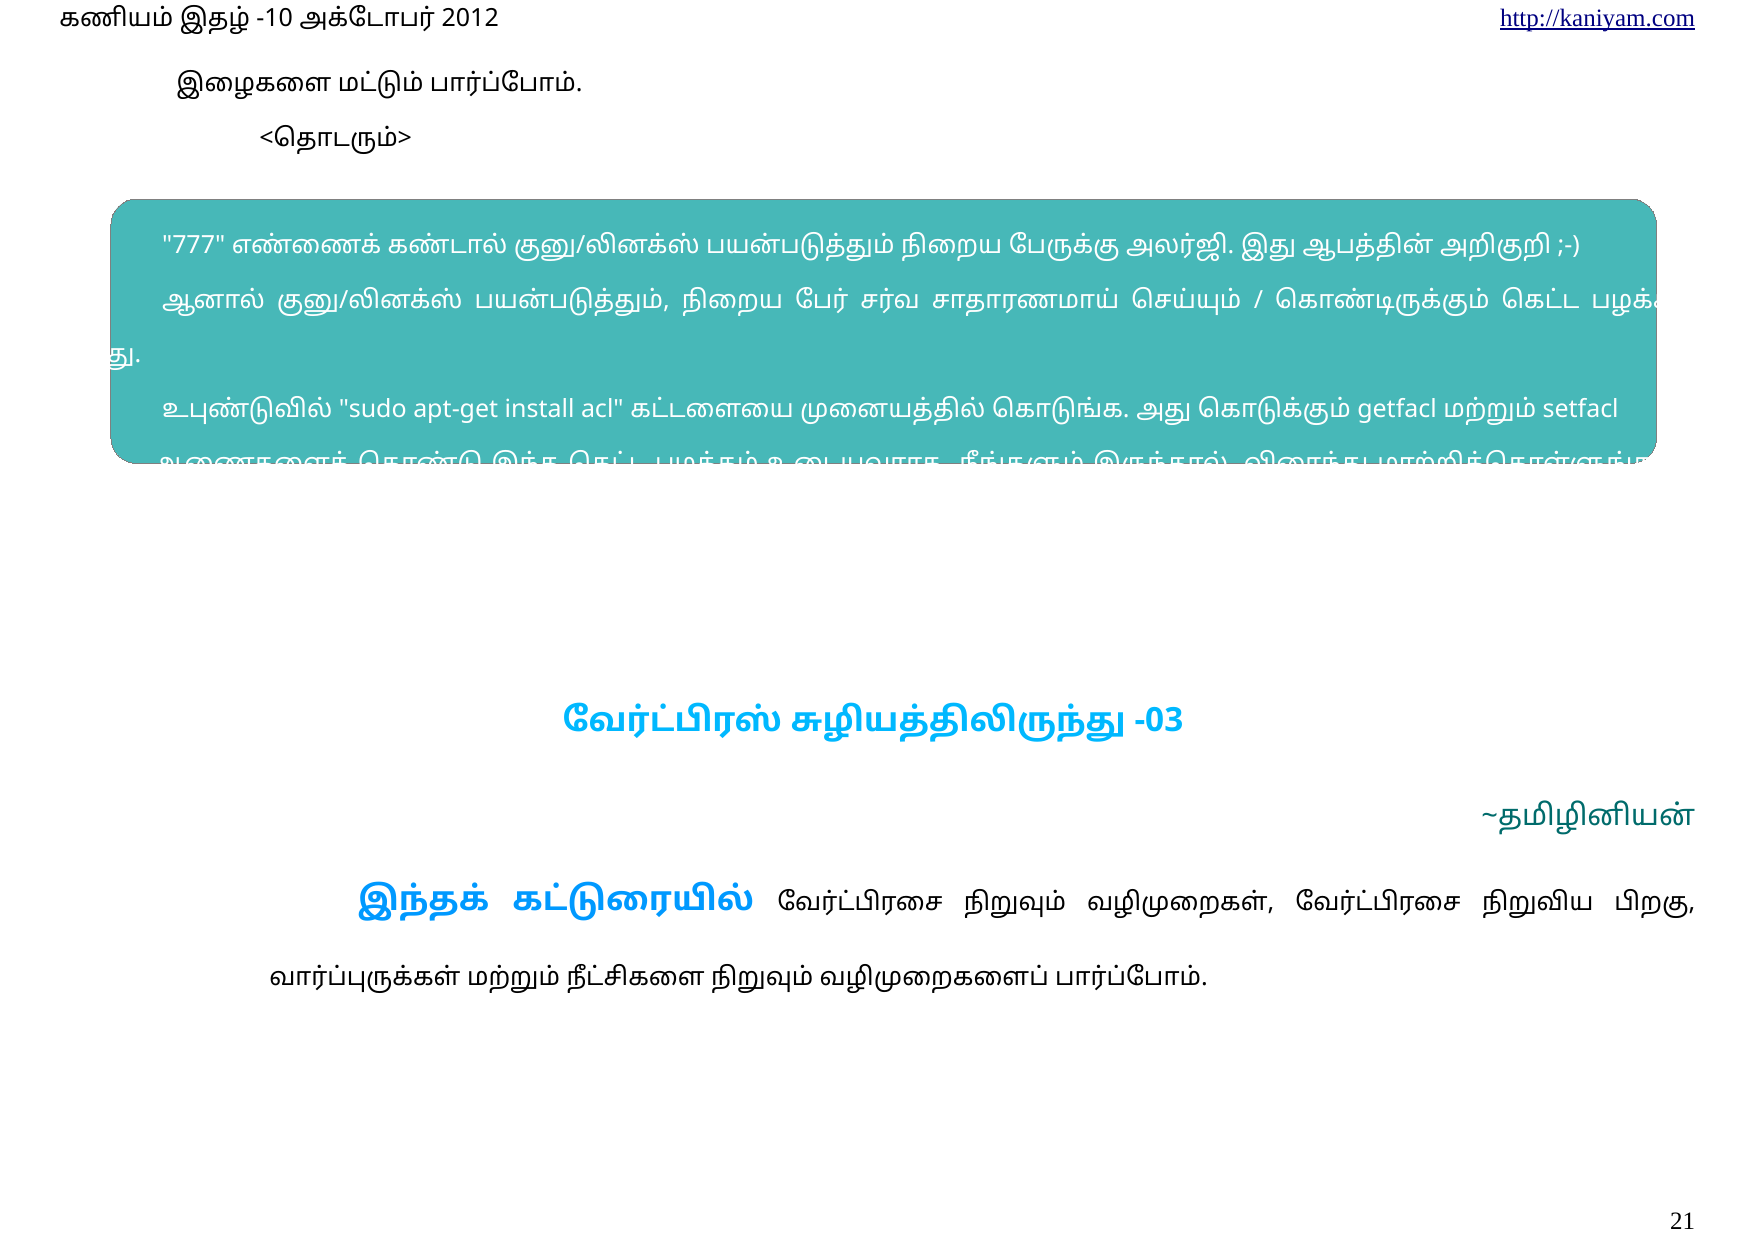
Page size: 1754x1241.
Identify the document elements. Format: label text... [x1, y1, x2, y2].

text வேர்ட்பிரஸ் சுழியத்திலிருந்து -03 [59, 696, 1695, 745]
text இந்தக் கட்டுரையில் வேர்ட்பிரசை நிறுவும் வழிமுறைகள், வேர்ட்பிரசை நிறுவிய பிறகு, வார்ப்புருக்கள் மற்றும் நீட்சிகளை நிறுவும் வழிமுறைகளைப் பார்ப்போம். [269, 881, 1695, 995]
text <தொடரும்> [176, 120, 1695, 157]
text ஆனால் குனு/லினக்ஸ் பயன்படுத்தும், நிறைய பேர் சர்வ சாதாரணமாய் செய்யும் / கொண்டிருக்கும் கெட்ட பழக்கம் இது. [1657, 282, 1695, 373]
text ~தமிழினியன் [59, 794, 1695, 838]
text ஆனால் குனு/லினக்ஸ் பயன்படுத்தும், நிறைய பேர் சர்வ சாதாரணமாய் செய்யும் / கொண்டிருக்கும் கெட்ட பழக்கம் இது. [79, 282, 110, 373]
text உபுண்டுவில் "sudo apt-get install acl" கட்டளையை முனையத்தில் கொடுங்க. அது கொடுக்கும் getfacl மற்றும் setfacl ஆணைகளைக் கொண்டு இந்த கெட்ட பழக்கம் உடையவராக நீங்களும் இருந்தால், விரைந்து மாற்றிக்கொள்ளுங்கள். ~ஆமாச்சு [79, 391, 1695, 587]
list இழைகளை மட்டும் பார்ப்போம். [176, 64, 1695, 101]
